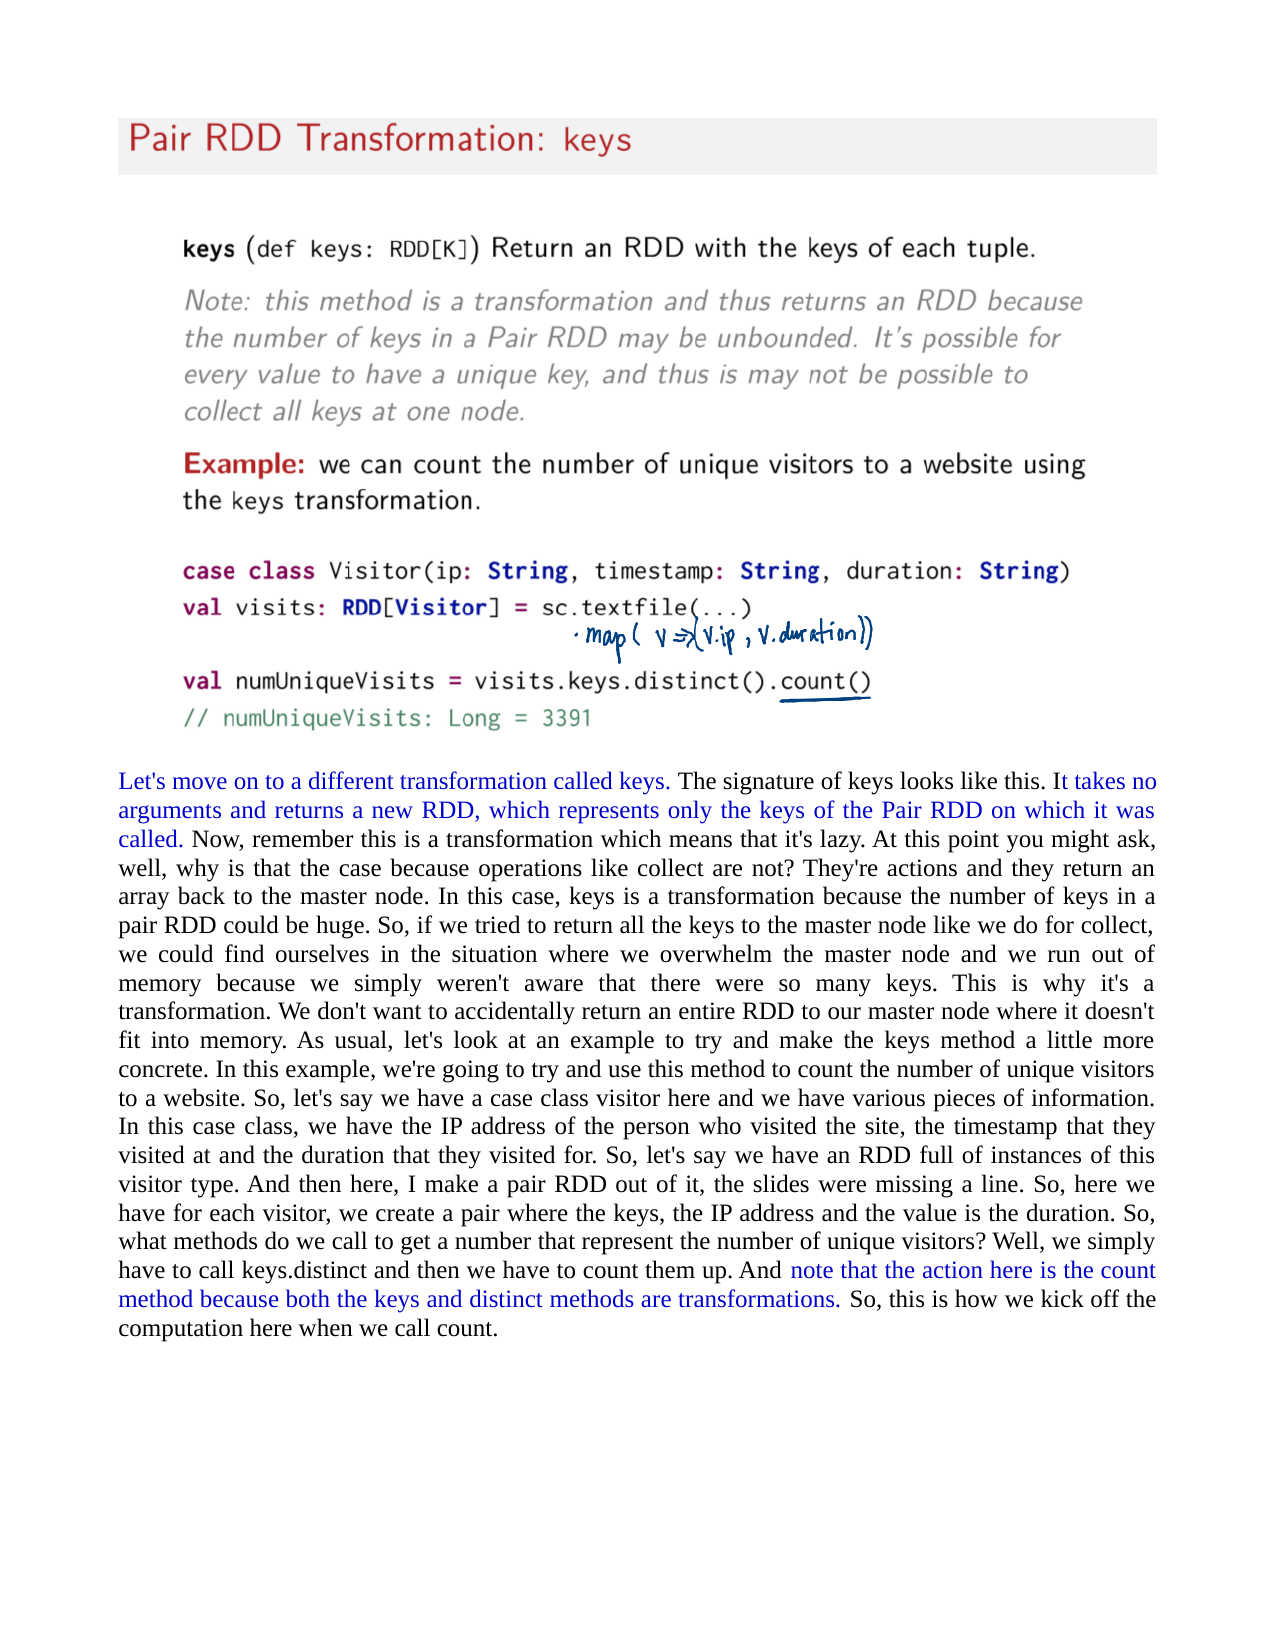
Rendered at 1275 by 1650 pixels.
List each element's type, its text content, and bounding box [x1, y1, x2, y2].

text Let's move on to a different transformation called keys. The signature of keys looks like this. It takes no arguments and returns a new RDD, which represents only the keys of the Pair RDD on which it was called. Now, remember this is a transformation which means that it's lazy. At this point you might ask, well, why is that the case because operations like collect are not? They're actions and they return an array back to the master node. In this case, keys is a transformation because the number of keys in a pair RDD could be huge. So, if we tried to return all the keys to the master node like we do for collect, we could find ourselves in the situation where we overwhelm the master node and we run out of memory because we simply weren't aware that there were so many keys. This is why it's a transformation. We don't want to accidentally return an entire RDD to our master node where it doesn't fit into memory. As usual, let's look at an example to try and make the keys method a little more concrete. In this example, we're going to try and use this method to count the number of unique visitors to a website. So, let's say we have a case class visitor here and we have various pieces of information. In this case class, we have the IP address of the person who visited the site, the timestamp that they visited at and the duration that they visited for. So, let's say we have an RDD full of instances of this visitor type. And then here, I make a pair RDD out of it, the slides were missing a line. So, here we have for each visitor, we create a pair where the keys, the IP address and the value is the duration. So, what methods do we call to get a number that represent the number of unique visitors? Well, we simply have to call keys.distinct and then we have to count them up. And note that the action here is the count method because both the keys and distinct methods are transformations. So, this is how we kick off the computation here when we call count. [118, 766, 1157, 1341]
picture [118, 118, 1157, 738]
